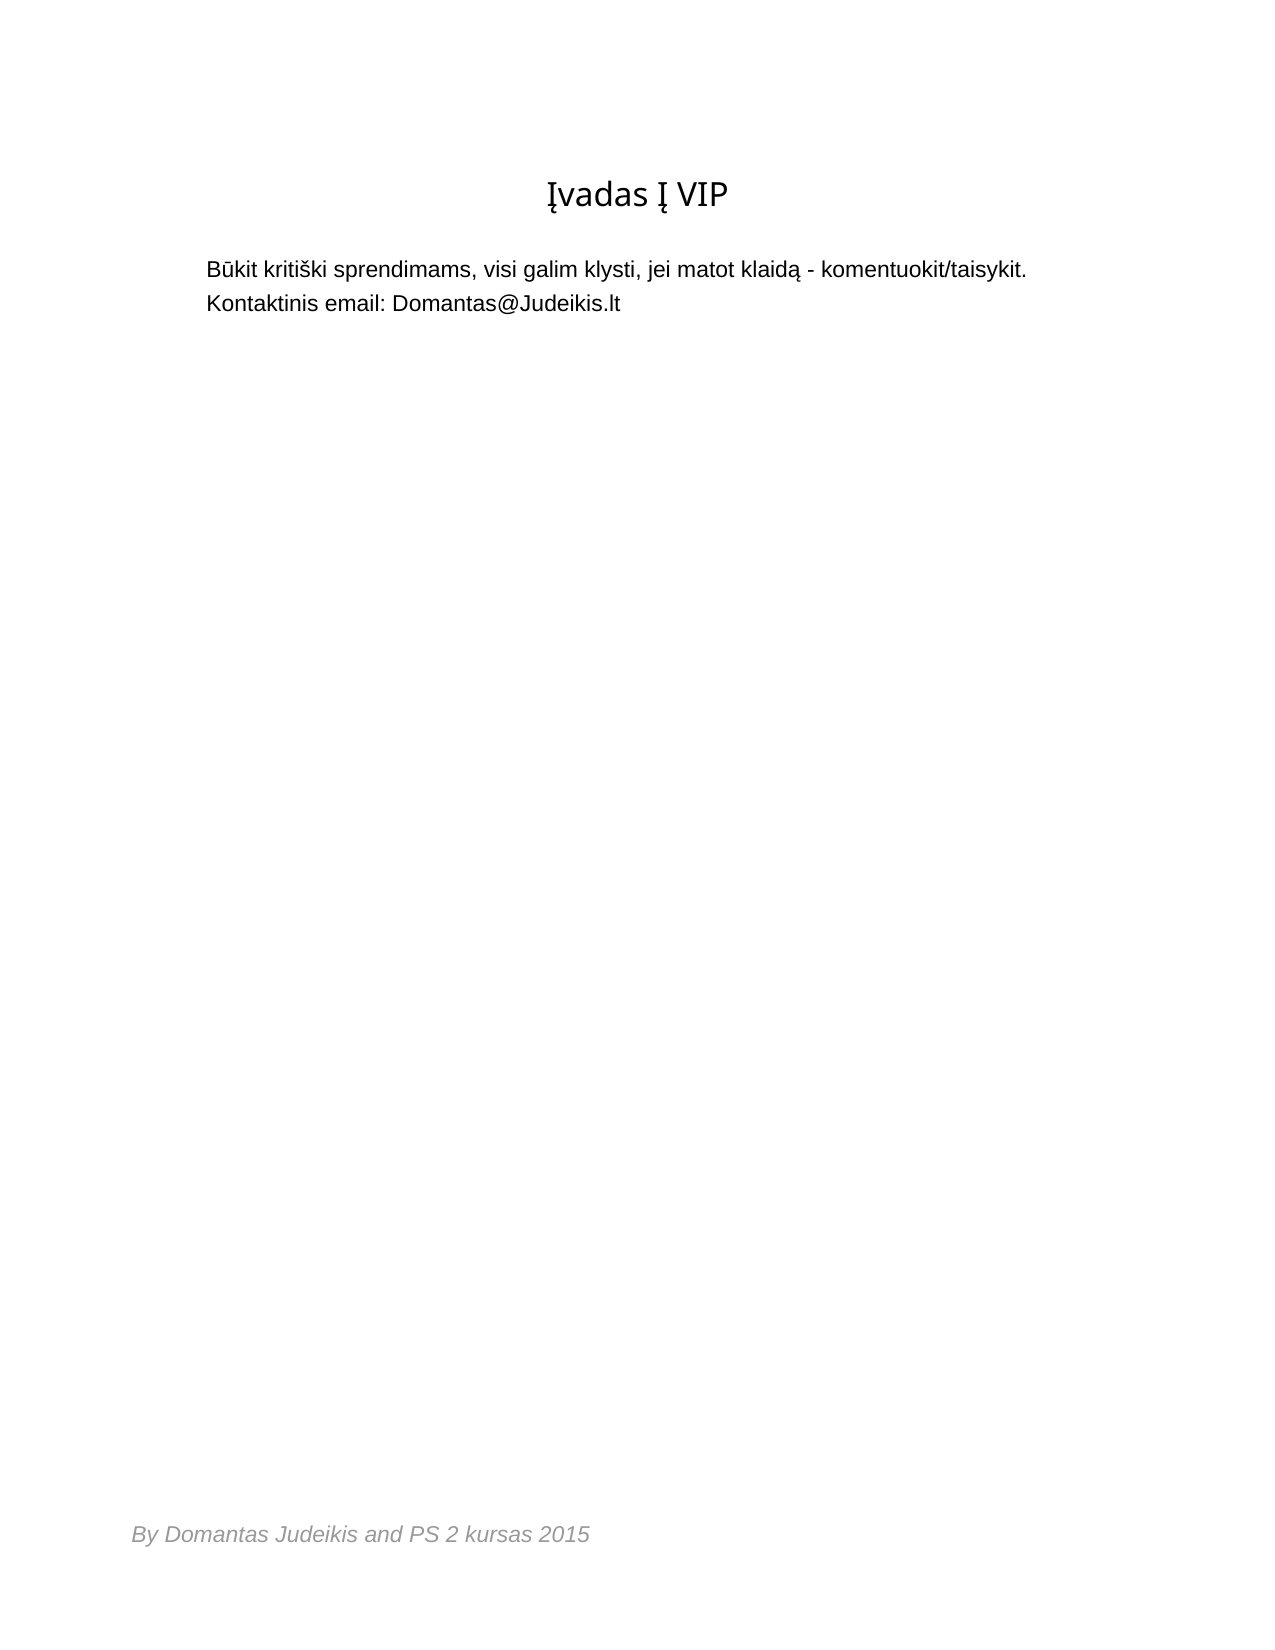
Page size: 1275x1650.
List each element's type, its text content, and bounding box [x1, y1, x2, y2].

text Kontaktinis email: Domantas@Judeikis.lt [131, 291, 1144, 316]
text Būkit kritiški sprendimams, visi galim klysti, jei matot klaidą - komentuokit/taisykit. [131, 257, 1144, 282]
subtitle Įvadas Į VIP [131, 171, 1144, 216]
